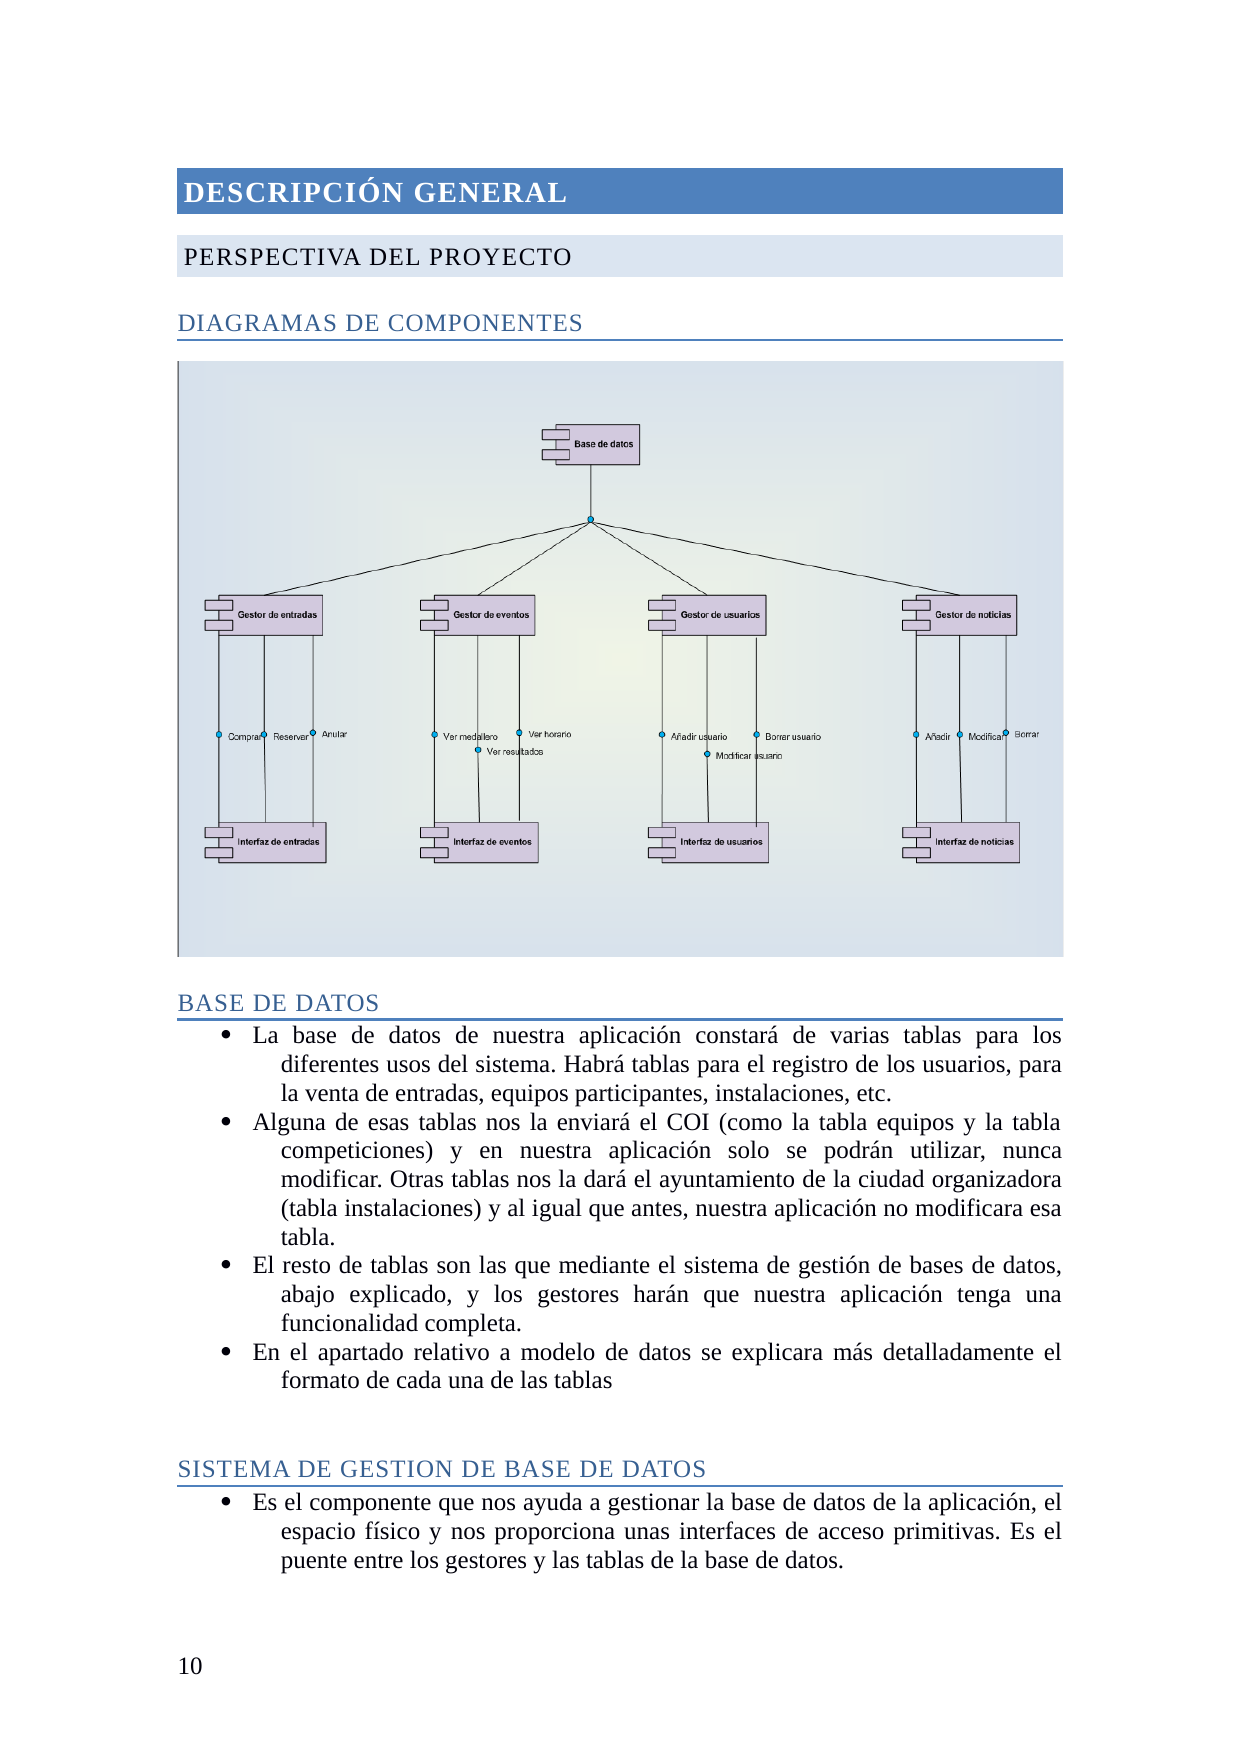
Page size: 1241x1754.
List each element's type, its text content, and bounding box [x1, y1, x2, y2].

list Alguna de esas tablas nos la enviará el COI (como la tabla equipos y la tabla competiciones) y en nuestra aplicación solo se podrán utilizar, nunca modificar. Otras tablas nos la dará el ayuntamiento de la ciudad organizadora (tabla instalaciones) y al igual que antes, nuestra aplicación no modificara esa tabla. [222, 1107, 1063, 1251]
subtitle Descripción general [184, 175, 1057, 208]
subtitle Diagramas de Componentes [177, 308, 1063, 339]
list La base de datos de nuestra aplicación constará de varias tablas para los diferentes usos del sistema. Habrá tablas para el registro de los usuarios, para la venta de entradas, equipos participantes, instalaciones, etc. [222, 1021, 1063, 1107]
list En el apartado relativo a modelo de datos se explicara más detalladamente el formato de cada una de las tablas [222, 1337, 1063, 1394]
subtitle SISTEMA DE GESTION DE BASE DE DATOS [177, 1454, 1063, 1485]
picture [177, 361, 1064, 957]
subtitle Base de datos [177, 988, 1063, 1018]
list Es el componente que nos ayuda a gestionar la base de datos de la aplicación, el espacio físico y nos proporciona unas interfaces de acceso primitivas. Es el puente entre los gestores y las tablas de la base de datos. [222, 1487, 1063, 1573]
subtitle Perspectiva del proyecto [184, 242, 1057, 270]
list El resto de tablas son las que mediante el sistema de gestión de bases de datos, abajo explicado, y los gestores harán que nuestra aplicación tenga una funcionalidad completa. [222, 1251, 1063, 1337]
